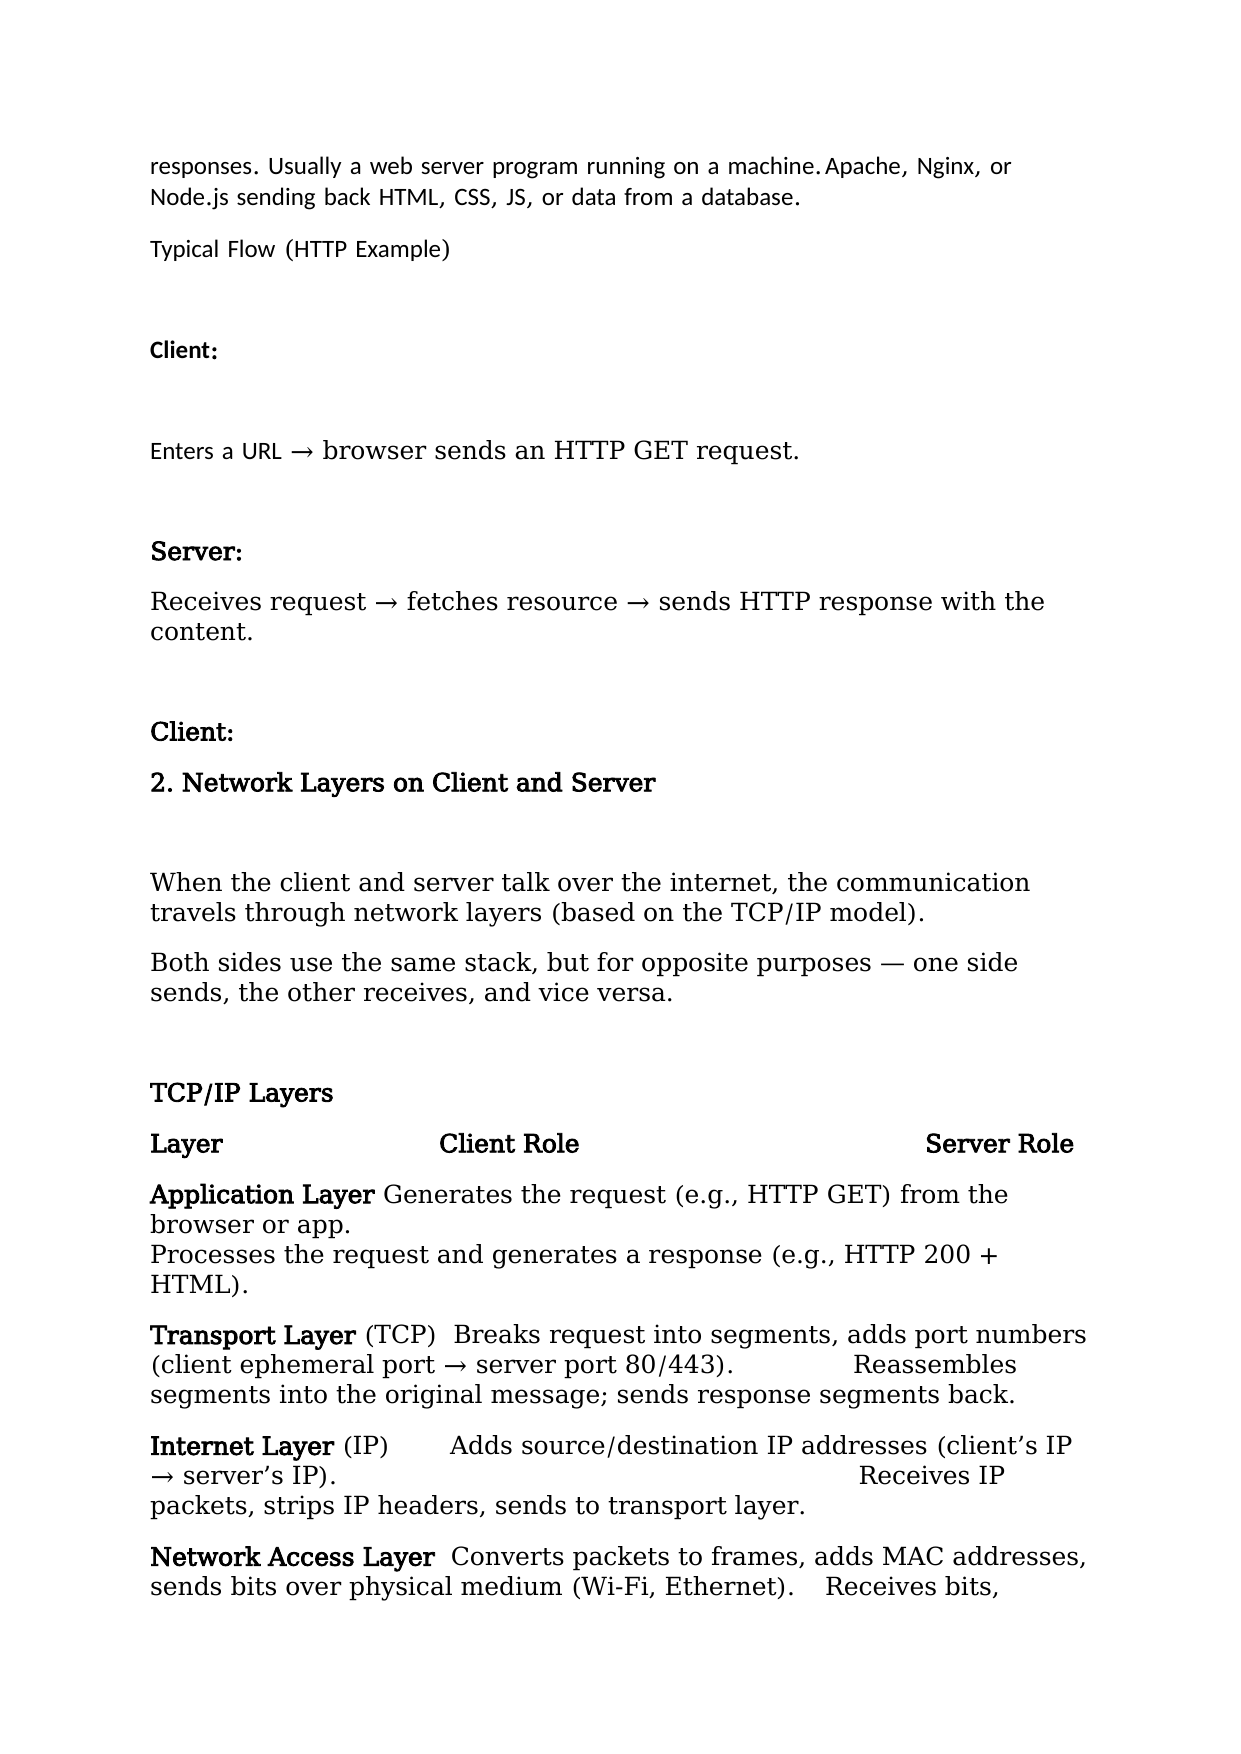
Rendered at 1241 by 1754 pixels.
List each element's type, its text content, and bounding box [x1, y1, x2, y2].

text responses. Usually a web server program running on a machine. Apache, Nginx, or Node.js sending back HTML, CSS, JS, or data from a database. [150, 150, 1090, 212]
text When the client and server talk over the internet, the communication travels through network layers (based on the TCP/IP model). [150, 866, 1090, 926]
text Client: [150, 334, 1090, 365]
text Client: [150, 716, 1090, 746]
text Transport Layer (TCP) Breaks request into segments, adds port numbers (client ephemeral port → server port 80/443). Reassembles segments into the original message; sends response segments back. [150, 1319, 1090, 1409]
text Both sides use the same stack, but for opposite purposes — one side sends, the other receives, and vice versa. [150, 947, 1090, 1007]
text Layer Client Role Server Role [150, 1127, 1090, 1157]
text Receives request → fetches resource → sends HTTP response with the content. [150, 586, 1090, 646]
text 2. Network Layers on Client and Server [150, 766, 1090, 796]
text Typical Flow (HTTP Example) [150, 233, 1090, 264]
text TCP/IP Layers [150, 1077, 1090, 1107]
text Enters a URL → browser sends an HTTP GET request. [150, 434, 1090, 465]
text Server: [150, 535, 1090, 565]
text Network Access Layer Converts packets to frames, adds MAC addresses, sends bits over physical medium (Wi-Fi, Ethernet). Receives bits, [150, 1541, 1090, 1601]
text Internet Layer (IP) Adds source/destination IP addresses (client’s IP → server’s IP). Receives IP packets, strips IP headers, sends to transport layer. [150, 1430, 1090, 1520]
text Application Layer Generates the request (e.g., HTTP GET) from the browser or app. Processes the request and generates a response (e.g., HTTP 200 + HTML). [150, 1178, 1090, 1298]
